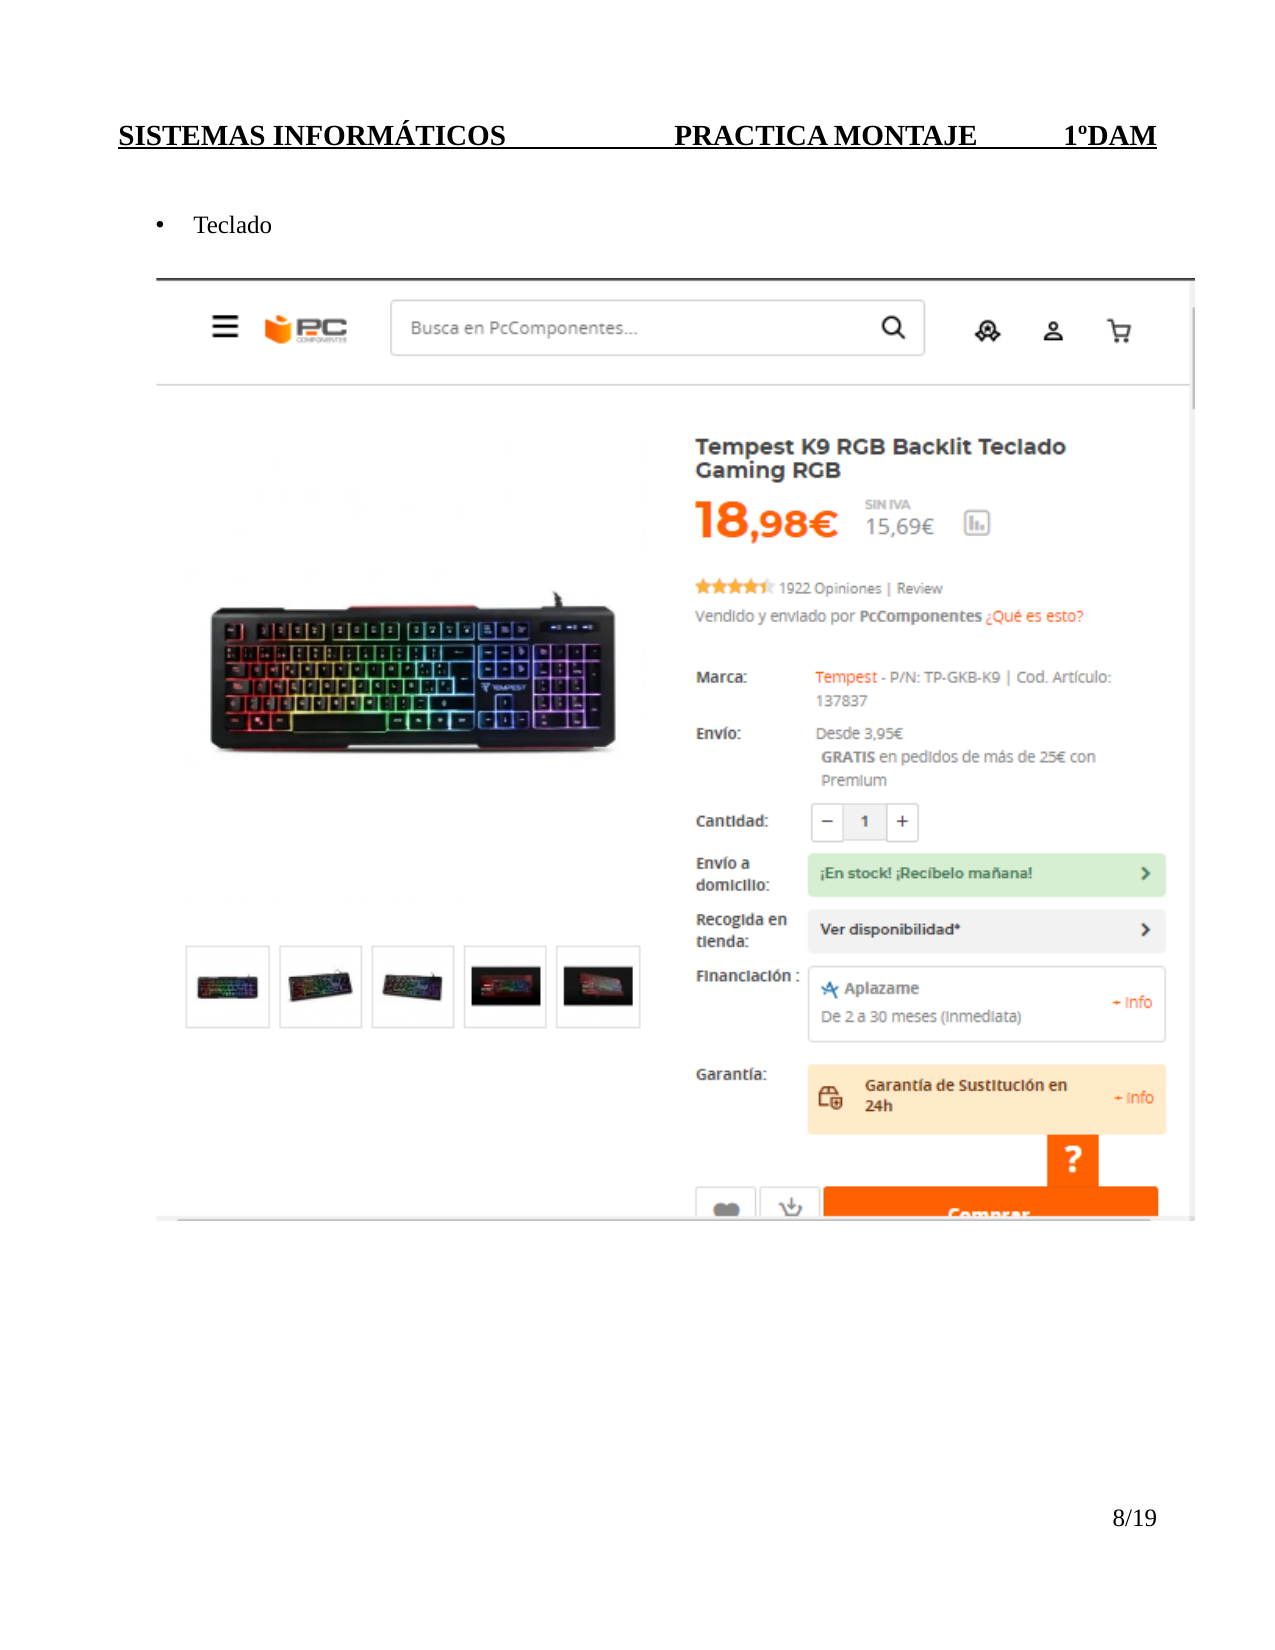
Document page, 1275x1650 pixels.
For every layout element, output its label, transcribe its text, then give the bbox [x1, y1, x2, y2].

list Teclado [156, 210, 1157, 239]
picture [156, 278, 1195, 1221]
